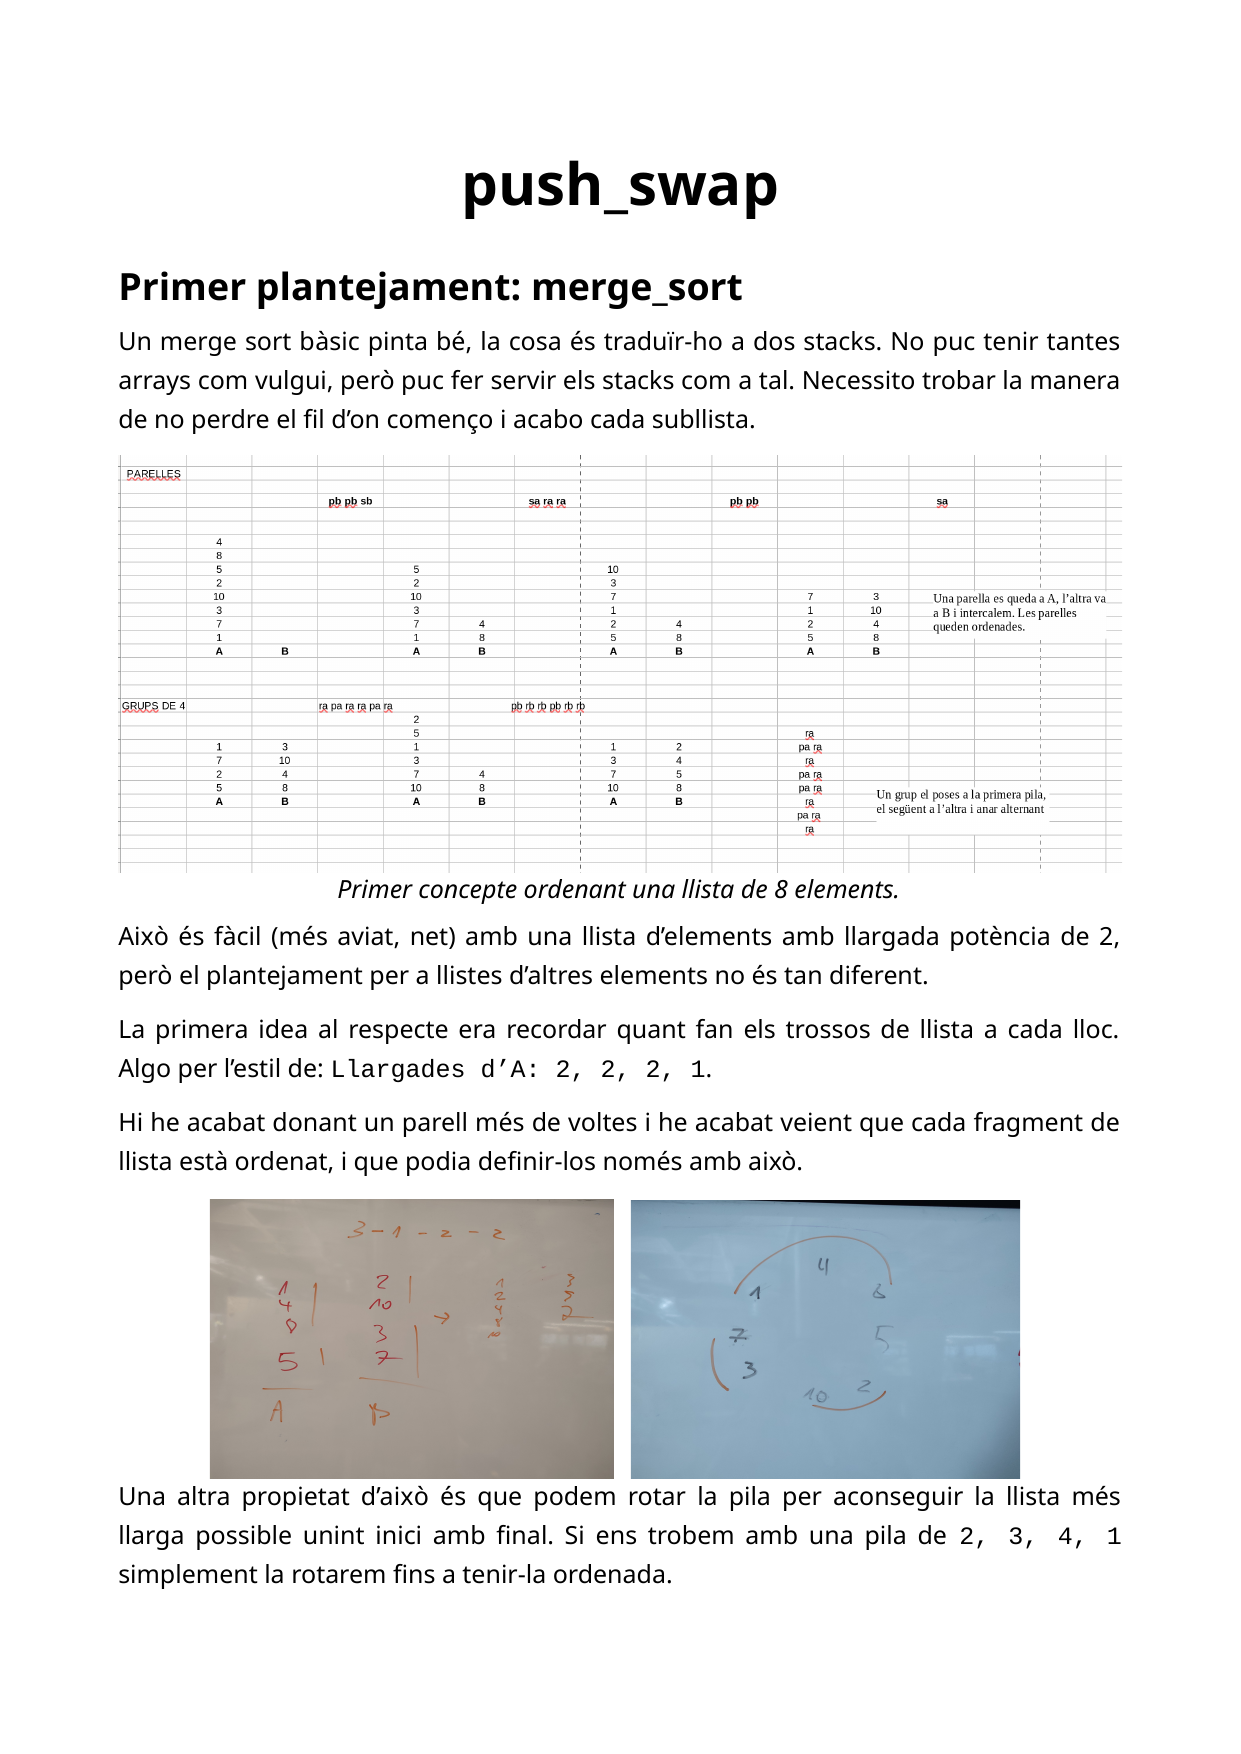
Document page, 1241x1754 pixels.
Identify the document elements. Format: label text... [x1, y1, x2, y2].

title push_swap [118, 143, 1122, 223]
text Una altra propietat d’això és que podem rotar la pila per aconseguir la llista més llarga possible unint inici amb final. Si ens trobem amb una pila de 2, 3, 4, 1 simplement la rotarem fins a tenir-la ordenada. [118, 1198, 1122, 1591]
text Això és fàcil (més aviat, net) amb una llista d’elements amb llargada potència de 2, però el plantejament per a llistes d’altres elements no és tan diferent. [118, 919, 1122, 992]
text Primer concepte ordenant una llista de 8 elements. [118, 873, 1122, 906]
subtitle Primer plantejament: merge_sort [118, 260, 1122, 311]
picture [209, 1199, 614, 1479]
text Hi he acabat donant un parell més de voltes i he acabat veient que cada fragment de llista està ordenat, i que podia definir-los només amb això. [118, 1105, 1122, 1178]
picture [118, 455, 1123, 873]
picture [630, 1200, 1021, 1479]
text Un merge sort bàsic pinta bé, la cosa és traduïr-ho a dos stacks. No puc tenir tantes arrays com vulgui, però puc fer servir els stacks com a tal. Necessito trobar la manera de no perdre el fil d’on començo i acabo cada subllista. [118, 324, 1122, 436]
text La primera idea al respecte era recordar quant fan els trossos de llista a cada lloc. Algo per l’estil de: Llargades d’A: 2, 2, 2, 1. [118, 1012, 1122, 1085]
